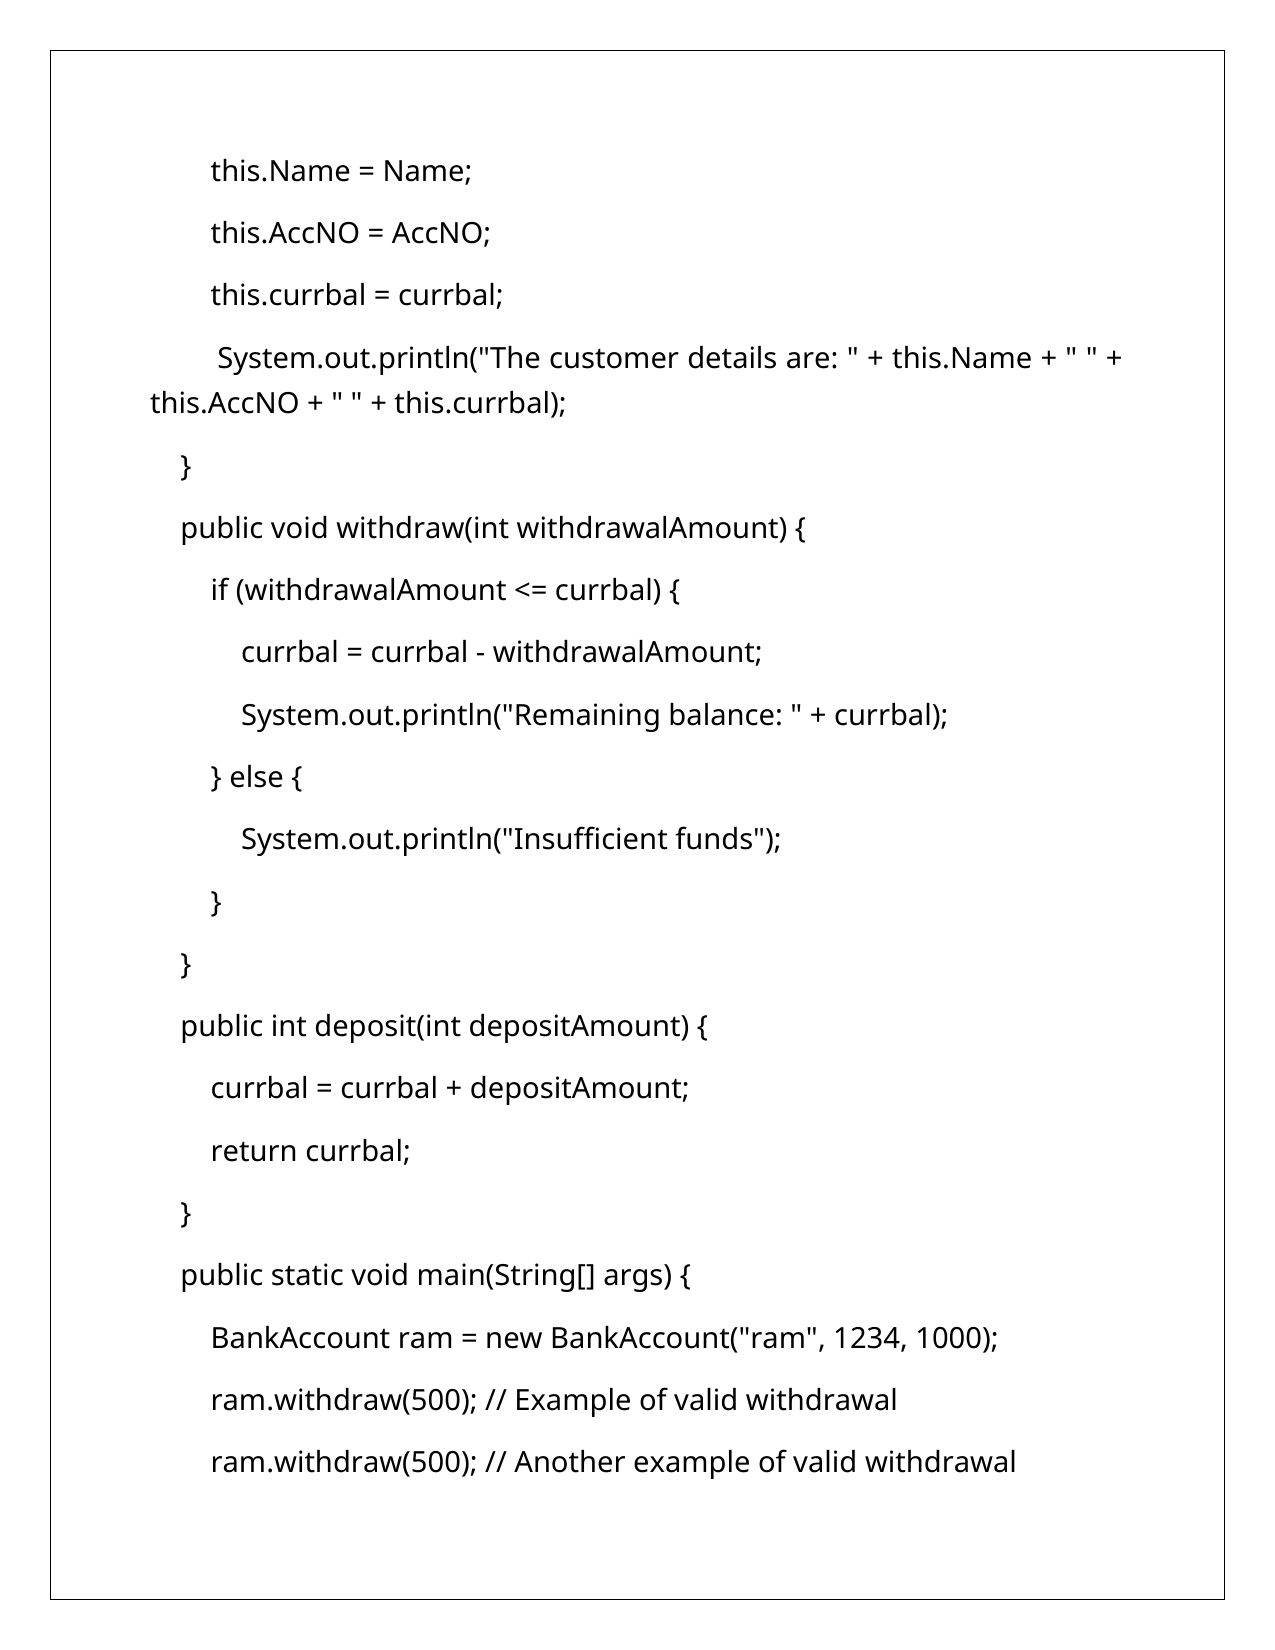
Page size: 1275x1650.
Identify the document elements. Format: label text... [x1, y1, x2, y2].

text public int deposit(int depositAmount) { [150, 1005, 1125, 1045]
text } [150, 881, 1125, 921]
text BankAccount ram = new BankAccount("ram", 1234, 1000); [150, 1317, 1125, 1357]
text public void withdraw(int withdrawalAmount) { [150, 507, 1125, 547]
text } [150, 943, 1125, 983]
text } [150, 1192, 1125, 1232]
text System.out.println("Insufficient funds"); [150, 818, 1125, 858]
text this.Name = Name; [150, 150, 1125, 190]
text ram.withdraw(500); // Example of valid withdrawal [150, 1379, 1125, 1419]
text return currbal; [150, 1130, 1125, 1170]
text } else { [150, 756, 1125, 796]
text ram.withdraw(500); // Another example of valid withdrawal [150, 1441, 1125, 1481]
text currbal = currbal + depositAmount; [150, 1068, 1125, 1107]
text this.currbal = currbal; [150, 274, 1125, 314]
text public static void main(String[] args) { [150, 1254, 1125, 1294]
text this.AccNO = AccNO; [150, 212, 1125, 252]
text if (withdrawalAmount <= currbal) { [150, 569, 1125, 609]
text System.out.println("Remaining balance: " + currbal); [150, 694, 1125, 734]
text System.out.println("The customer details are: " + this.Name + " " + this.AccNO + " " + this.currbal); [150, 337, 1125, 422]
text } [150, 445, 1125, 484]
text currbal = currbal - withdrawalAmount; [150, 632, 1125, 671]
